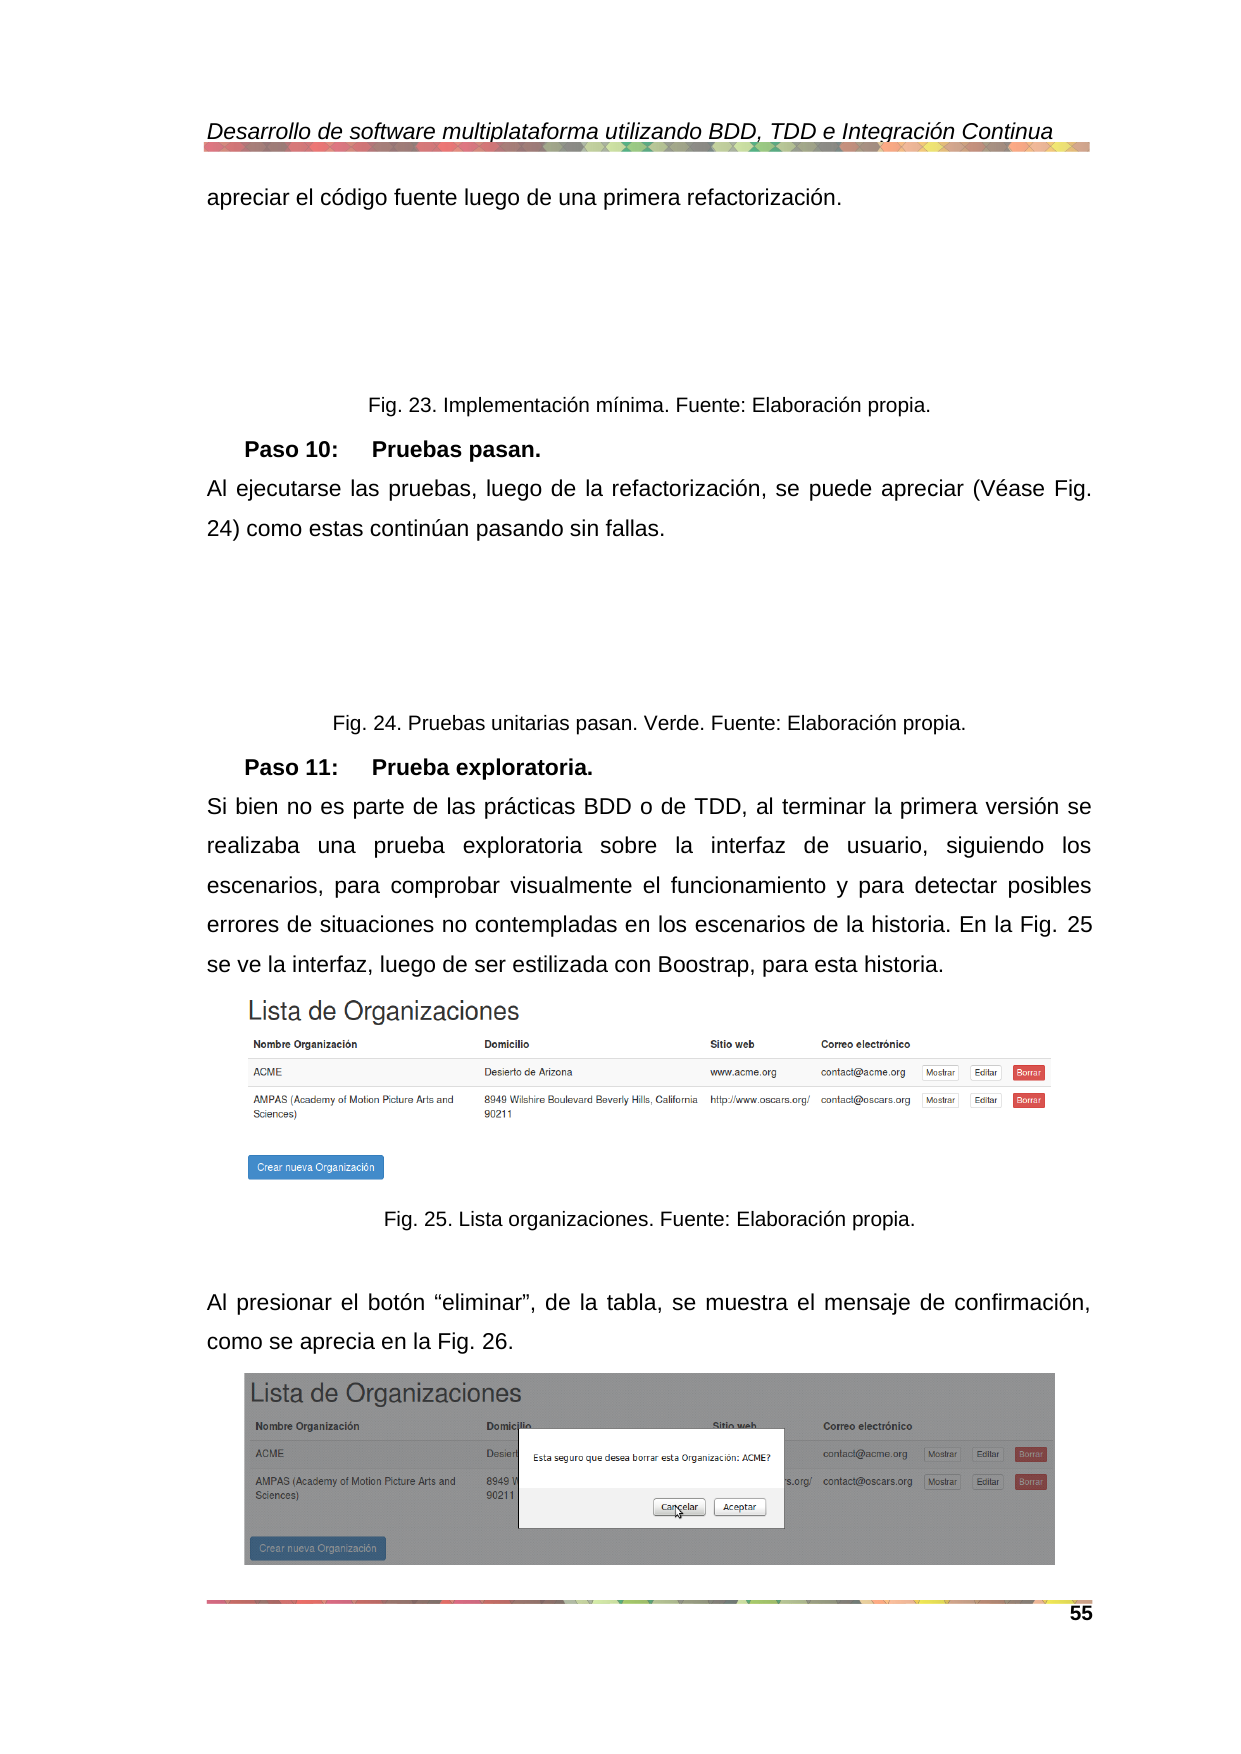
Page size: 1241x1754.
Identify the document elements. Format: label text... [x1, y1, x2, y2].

text [203, 142, 1090, 152]
table_cell Fig. 23. Implementación mínima. Fuente: Elaboración propia. [207, 375, 1093, 436]
text apreciar el código fuente luego de una primera refactorización. [207, 184, 1093, 210]
list Pruebas pasan. [244, 436, 1093, 462]
text Al ejecutarse las pruebas, luego de la refactorización, se puede apreciar (Véase Fig. 24) como estas continúan pasando sin fallas. [207, 475, 1093, 541]
text [206, 1600, 1093, 1604]
table_header [207, 1368, 1093, 1571]
table_cell [207, 1571, 1093, 1595]
table_header [207, 554, 1093, 693]
picture [244, 996, 1055, 1184]
list Prueba exploratoria. [244, 753, 1093, 780]
text Si bien no es parte de las prácticas BDD o de TDD, al terminar la primera versión se realizaba una prueba exploratoria sobre la interfaz de usuario, siguiendo los escenarios, para comprobar visualmente el funcionamiento y para detectar posibles errores de situaciones no contempladas en los escenarios de la historia. En la Fig. 25 se ve la interfaz, luego de ser estilizada con Boostrap, para esta historia. [207, 793, 1093, 977]
table_cell Fig. 25. Lista organizaciones. Fuente: Elaboración propia. [207, 1189, 1093, 1249]
text Al presionar el botón “eliminar”, de la tabla, se muestra el mensaje de confirmación, como se aprecia en la Fig. 26. [207, 1289, 1093, 1355]
table_cell Fig. 24. Pruebas unitarias pasan. Verde. Fuente: Elaboración propia. [207, 693, 1093, 753]
table_header [207, 990, 1093, 1189]
table_header [207, 223, 1093, 375]
picture [244, 1373, 1055, 1565]
